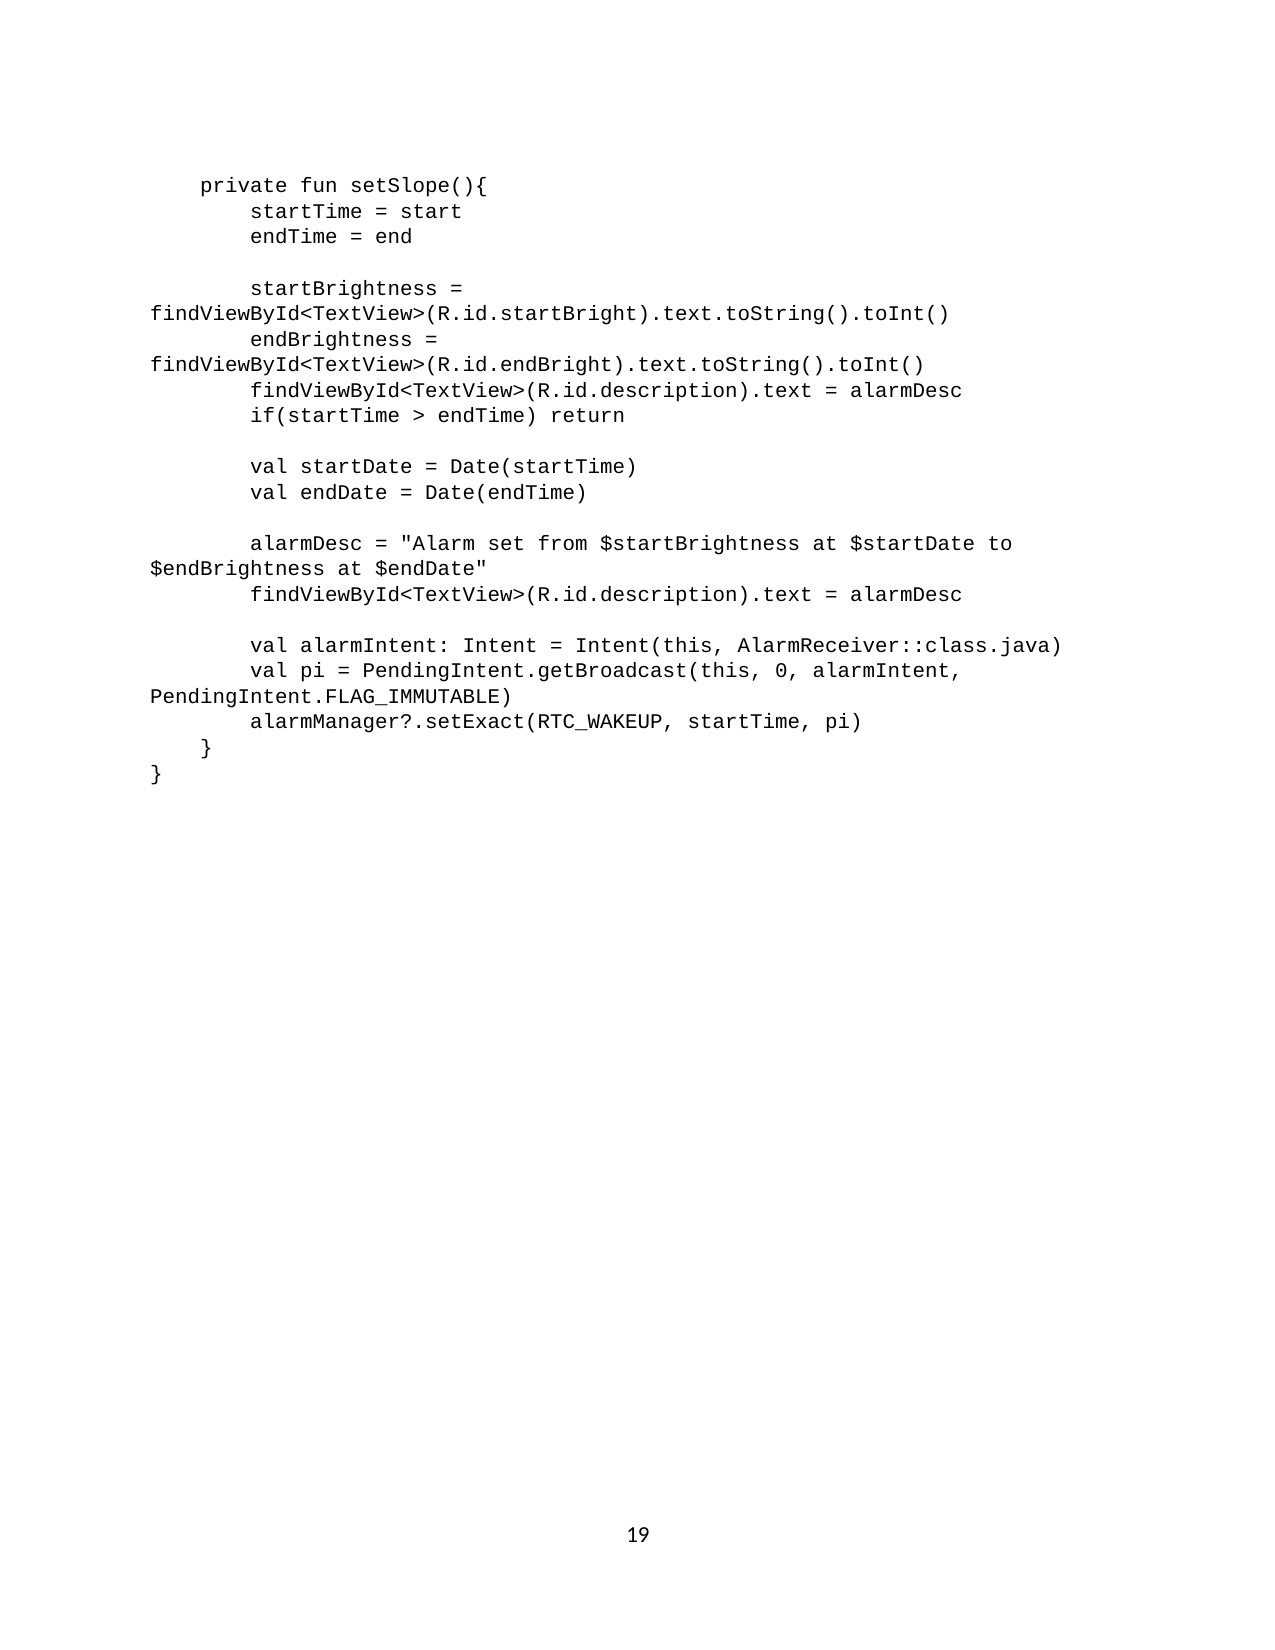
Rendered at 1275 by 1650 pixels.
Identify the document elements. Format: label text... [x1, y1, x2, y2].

text alarmDesc = "Alarm set from $startBrightness at $startDate to $endBrightness at $endDate" [150, 533, 1125, 582]
text private fun setSlope(){ [150, 176, 1125, 199]
text endTime = end [150, 227, 1125, 250]
text startTime = start [150, 201, 1125, 225]
text alarmManager?.setExact(RTC_WAKEUP, startTime, pi) [150, 711, 1125, 735]
text findViewById<TextView>(R.id.description).text = alarmDesc [150, 584, 1125, 607]
text val alarmIntent: Intent = Intent(this, AlarmReceiver::class.java) [150, 635, 1125, 658]
text startBrightness = findViewById<TextView>(R.id.startBright).text.toString().toInt() [150, 278, 1125, 327]
text val pi = PendingIntent.getBroadcast(this, 0, alarmIntent, PendingIntent.FLAG_IMMUTABLE) [150, 660, 1125, 709]
text val startDate = Date(startTime) [150, 456, 1125, 480]
text } [150, 737, 1125, 761]
text val endDate = Date(endTime) [150, 482, 1125, 505]
text findViewById<TextView>(R.id.description).text = alarmDesc [150, 380, 1125, 403]
text if(startTime > endTime) return [150, 405, 1125, 429]
text } [150, 762, 1125, 786]
text endBrightness = findViewById<TextView>(R.id.endBright).text.toString().toInt() [150, 329, 1125, 378]
